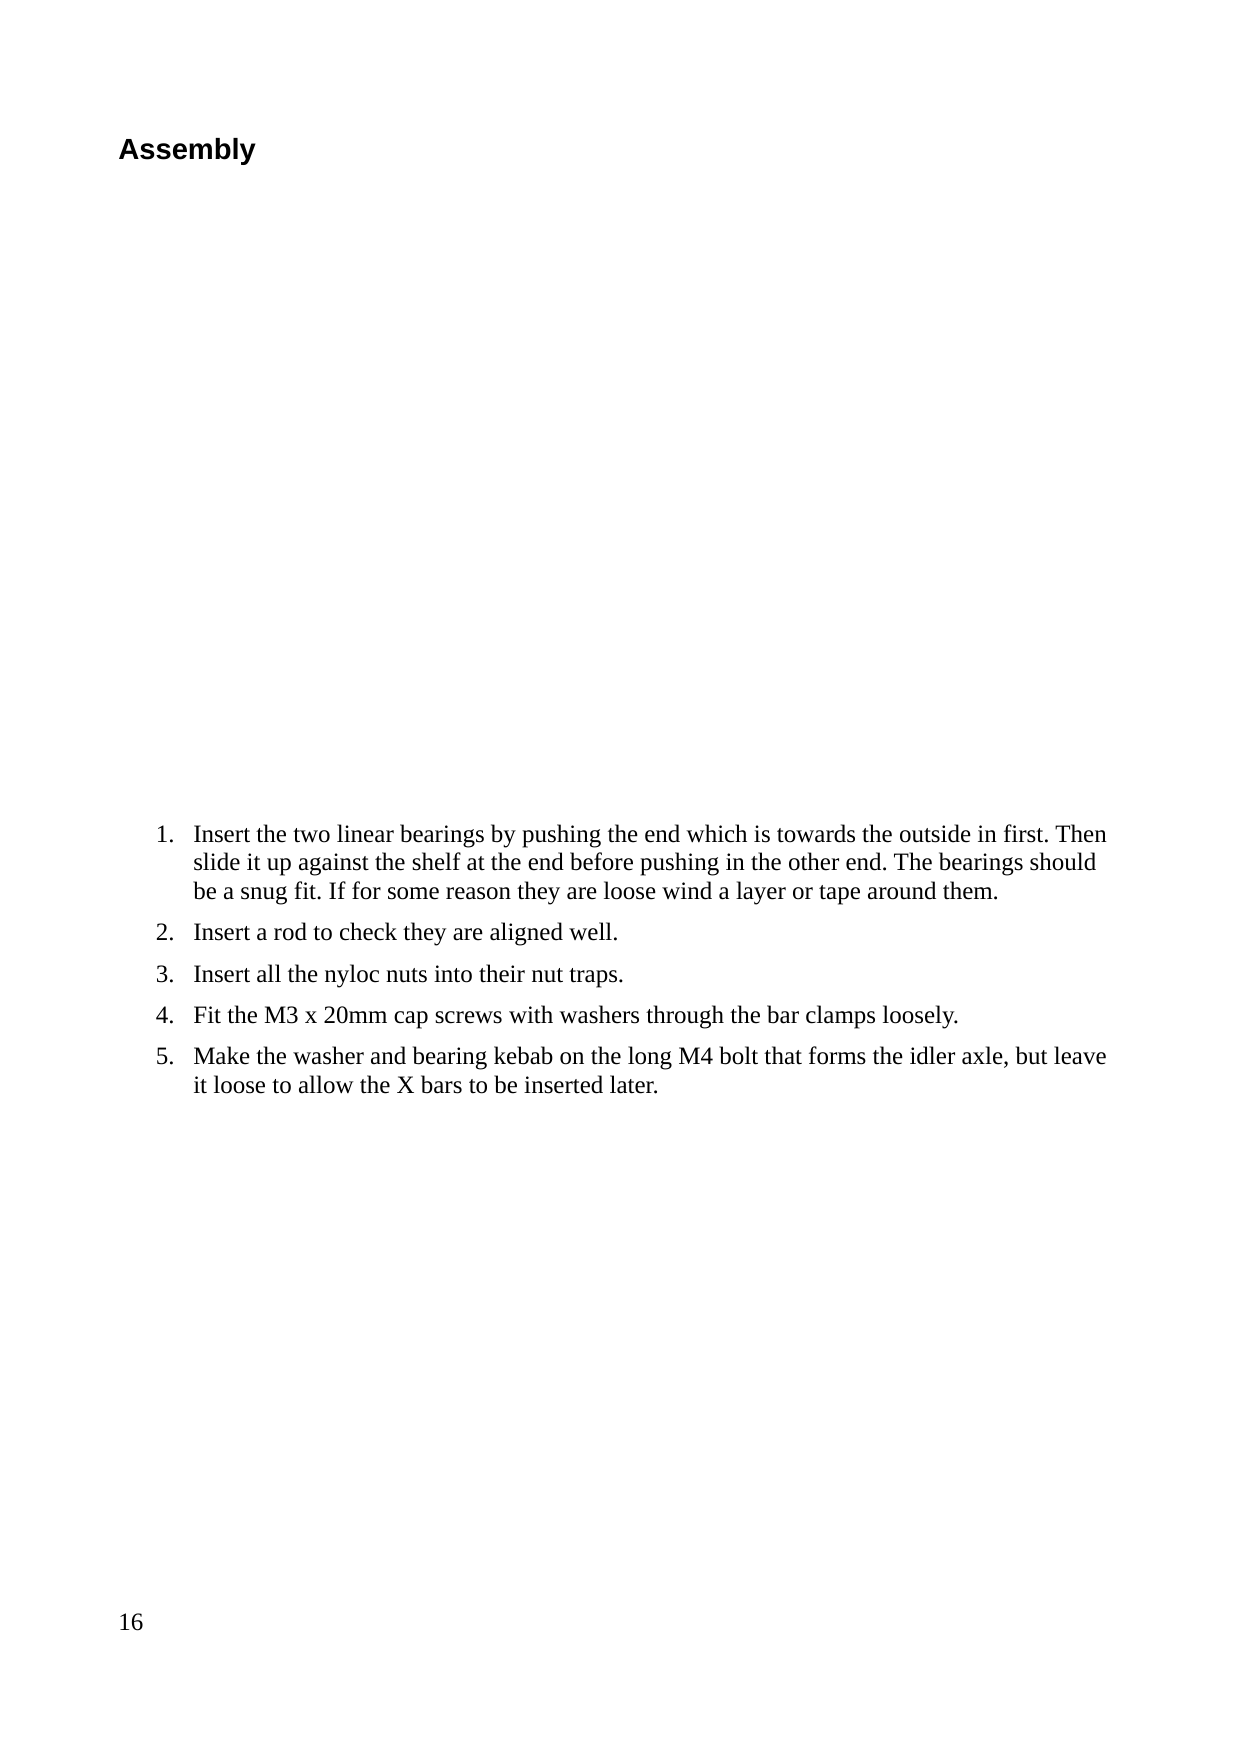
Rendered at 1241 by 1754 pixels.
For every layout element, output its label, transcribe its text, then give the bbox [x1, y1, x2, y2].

list Make the washer and bearing kebab on the long M4 bolt that forms the idler axle, but leave it loose to allow the X bars to be inserted later. [156, 1041, 1122, 1099]
subtitle Assembly [118, 132, 1122, 165]
list Fit the M3 x 20mm cap screws with washers through the bar clamps loosely. [156, 1000, 1122, 1029]
list Insert the two linear bearings by pushing the end which is towards the outside in first. Then slide it up against the shelf at the end before pushing in the other end. The bearings should be a snug fit. If for some reason they are loose wind a layer or tape around them. [156, 819, 1122, 905]
list Insert a rod to check they are aligned well. [156, 917, 1122, 946]
list Insert all the nyloc nuts into their nut traps. [156, 959, 1122, 987]
